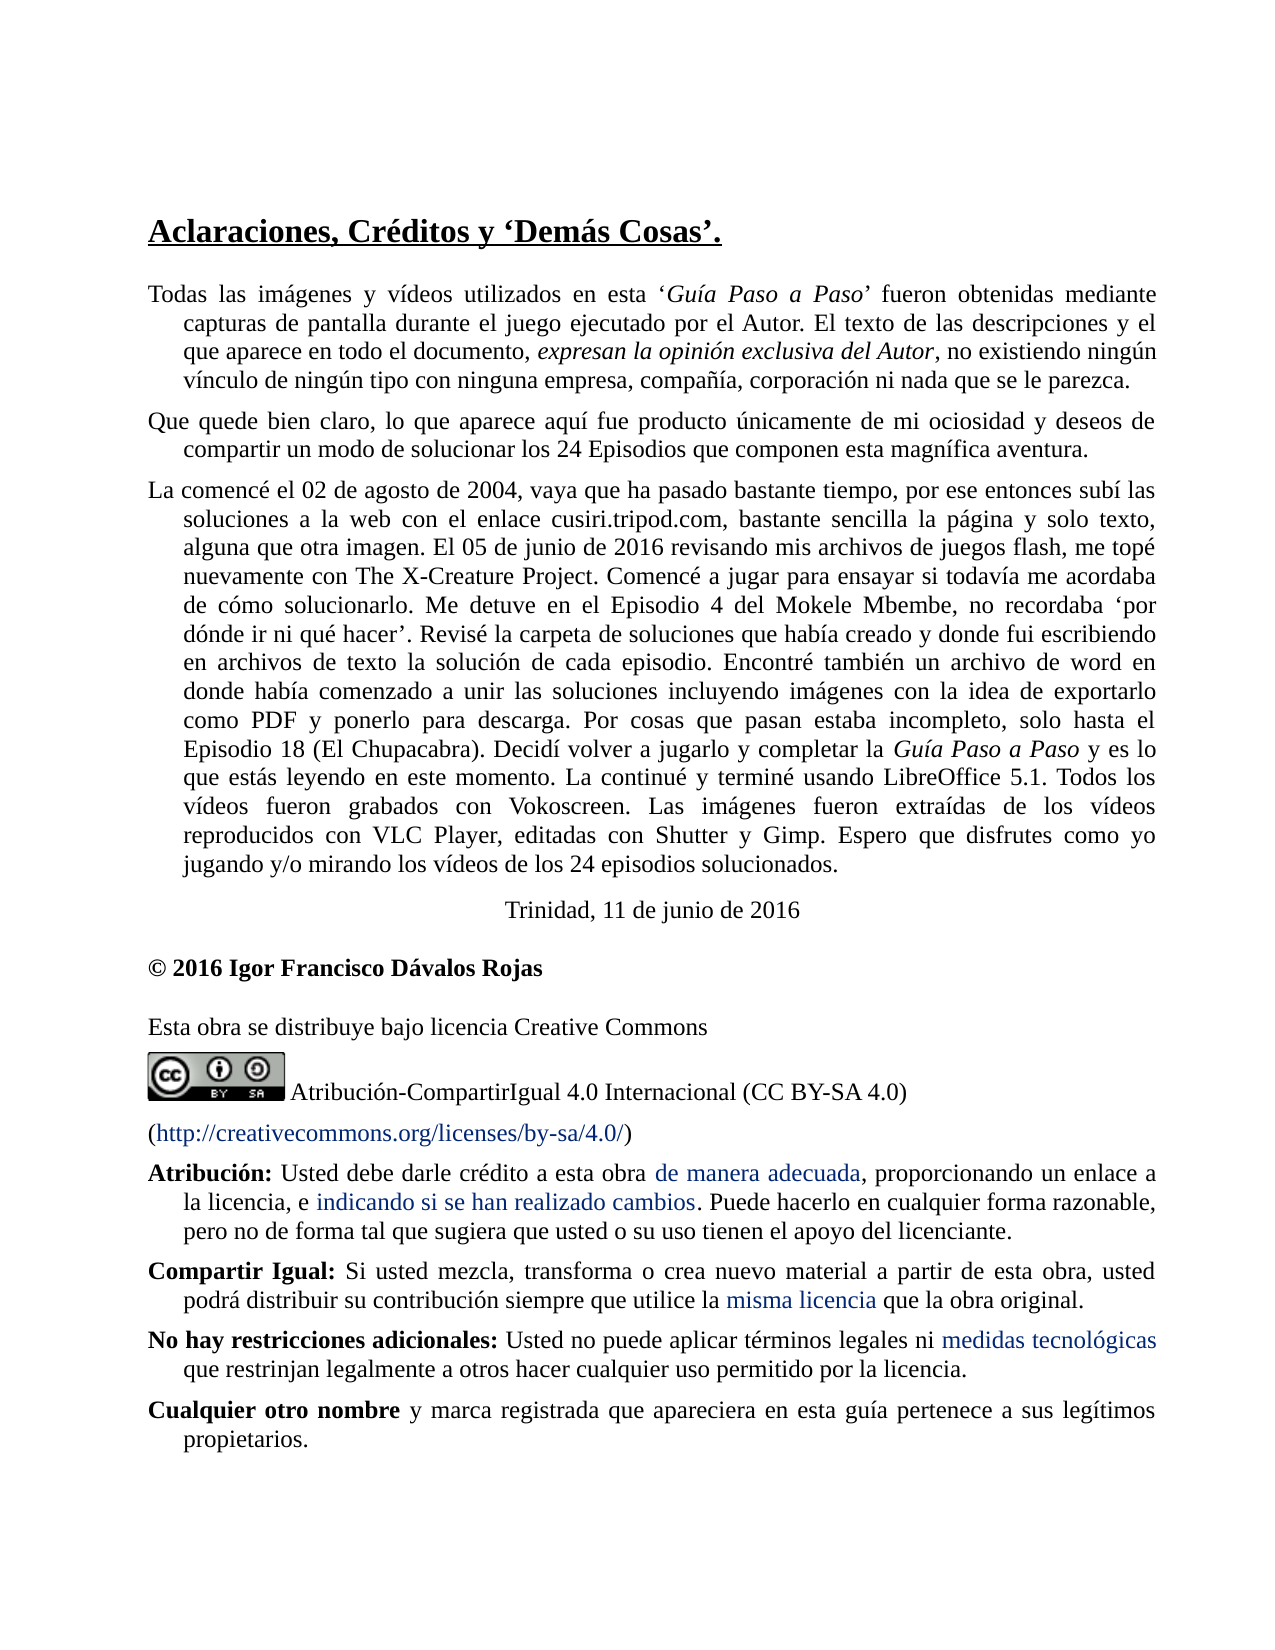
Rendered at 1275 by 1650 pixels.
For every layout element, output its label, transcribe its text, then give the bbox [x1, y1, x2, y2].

text La comencé el 02 de agosto de 2004, vaya que ha pasado bastante tiempo, por ese entonces subí las soluciones a la web con el enlace cusiri.tripod.com, bastante sencilla la página y solo texto, alguna que otra imagen. El 05 de junio de 2016 revisando mis archivos de juegos flash, me topé nuevamente con The X-Creature Project. Comencé a jugar para ensayar si todavía me acordaba de cómo solucionarlo. Me detuve en el Episodio 4 del Mokele Mbembe, no recordaba ‘por dónde ir ni qué hacer’. Revisé la carpeta de soluciones que había creado y donde fui escribiendo en archivos de texto la solución de cada episodio. Encontré también un archivo de word en donde había comenzado a unir las soluciones incluyendo imágenes con la idea de exportarlo como PDF y ponerlo para descarga. Por cosas que pasan estaba incompleto, solo hasta el Episodio 18 (El Chupacabra). Decidí volver a jugarlo y completar la Guía Paso a Paso y es lo que estás leyendo en este momento. La continué y terminé usando LibreOffice 5.1. Todos los vídeos fueron grabados con Vokoscreen. Las imágenes fueron extraídas de los vídeos reproducidos con VLC Player, editadas con Shutter y Gimp. Espero que disfrutes como yo jugando y/o mirando los vídeos de los 24 episodios solucionados. [148, 475, 1157, 877]
text Atribución: Usted debe darle crédito a esta obra de manera adecuada, proporcionando un enlace a la licencia, e indicando si se han realizado cambios. Puede hacerlo en cualquier forma razonable, pero no de forma tal que sugiera que usted o su uso tienen el apoyo del licenciante. [148, 1158, 1157, 1244]
text Que quede bien claro, lo que aparece aquí fue producto únicamente de mi ociosidad y deseos de compartir un modo de solucionar los 24 Episodios que componen esta magnífica aventura. [148, 406, 1157, 463]
text (http://creativecommons.org/licenses/by-sa/4.0/) [148, 1118, 1157, 1147]
text Compartir Igual: Si usted mezcla, transforma o crea nuevo material a partir de esta obra, usted podrá distribuir su contribución siempre que utilice la misma licencia que la obra original. [148, 1256, 1157, 1314]
picture [147, 1052, 286, 1101]
text Esta obra se distribuye bajo licencia Creative Commons [148, 1012, 1157, 1040]
text Cualquier otro nombre y marca registrada que apareciera en esta guía pertenece a sus legítimos propietarios. [148, 1395, 1157, 1452]
text Todas las imágenes y vídeos utilizados en esta ‘Guía Paso a Paso’ fueron obtenidas mediante capturas de pantalla durante el juego ejecutado por el Autor. El texto de las descripciones y el que aparece en todo el documento, expresan la opinión exclusiva del Autor, no existiendo ningún vínculo de ningún tipo con ninguna empresa, compañía, corporación ni nada que se le parezca. [148, 279, 1157, 394]
text No hay restricciones adicionales: Usted no puede aplicar términos legales ni medidas tecnológicas que restrinjan legalmente a otros hacer cualquier uso permitido por la licencia. [148, 1326, 1157, 1383]
text © 2016 Igor Francisco Dávalos Rojas [148, 953, 1157, 982]
text Trinidad, 11 de junio de 2016 [148, 895, 1157, 924]
subtitle Aclaraciones, Créditos y ‘Demás Cosas’. [148, 211, 1157, 249]
text Atribución-CompartirIgual 4.0 Internacional (CC BY-SA 4.0) [148, 1052, 1157, 1106]
